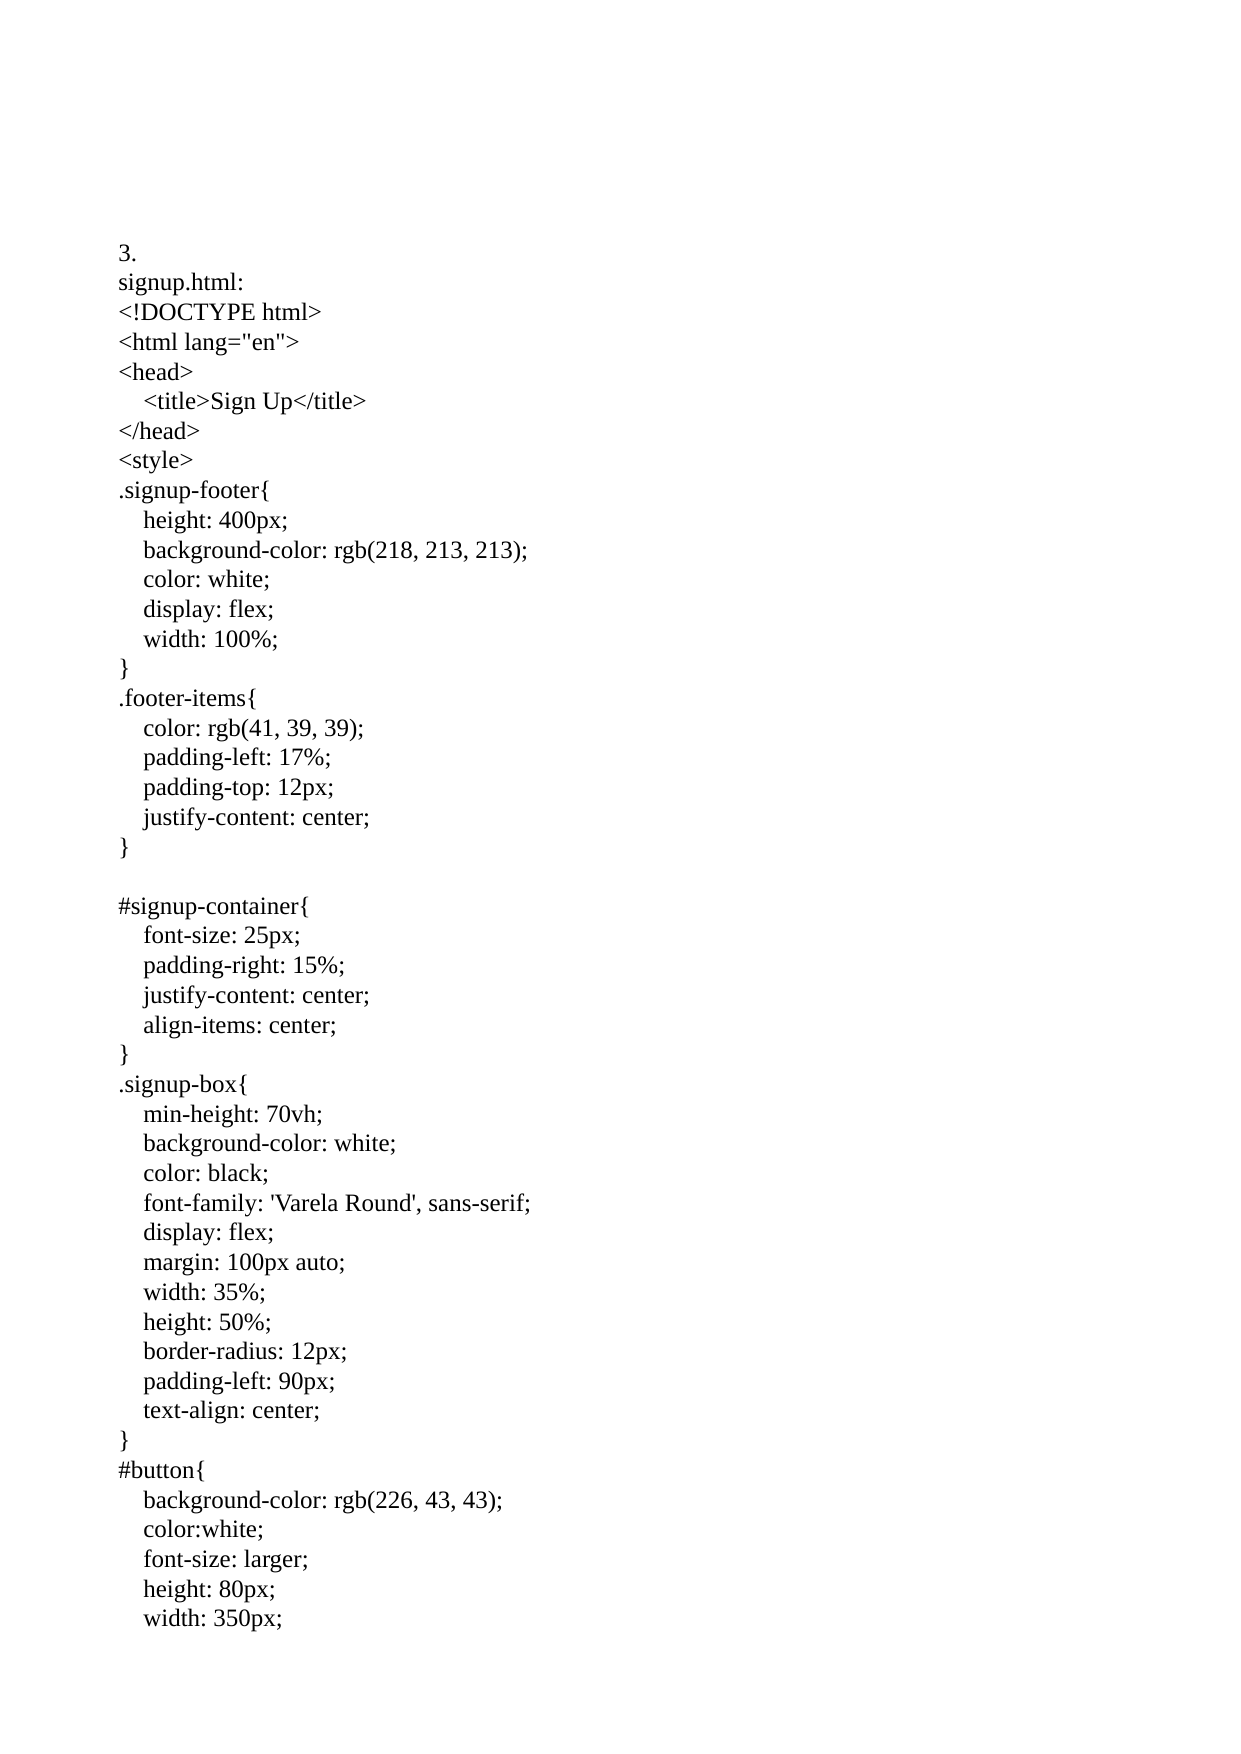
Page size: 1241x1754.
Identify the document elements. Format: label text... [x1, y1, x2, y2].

text font-size: larger; [118, 1543, 1122, 1573]
text padding-left: 90px; [118, 1365, 1122, 1395]
text .signup-footer{ [118, 474, 1122, 504]
text 3. [118, 237, 1122, 267]
text height: 50%; [118, 1306, 1122, 1335]
text padding-left: 17%; [118, 742, 1122, 771]
text padding-right: 15%; [118, 949, 1122, 979]
text color:white; [118, 1513, 1122, 1543]
text min-height: 70vh; [118, 1098, 1122, 1127]
text font-family: 'Varela Round', sans-serif; [118, 1187, 1122, 1217]
text background-color: white; [118, 1127, 1122, 1157]
text display: flex; [118, 593, 1122, 623]
text signup.html: [118, 267, 1122, 296]
text font-size: 25px; [118, 920, 1122, 949]
text height: 400px; [118, 504, 1122, 534]
text <!DOCTYPE html> [118, 296, 1122, 326]
text text-align: center; [118, 1395, 1122, 1424]
text width: 350px; [118, 1602, 1122, 1632]
text margin: 100px auto; [118, 1246, 1122, 1276]
text } [118, 1038, 1122, 1068]
text } [118, 652, 1122, 682]
text color: black; [118, 1157, 1122, 1187]
text .footer-items{ [118, 682, 1122, 712]
text align-items: center; [118, 1009, 1122, 1038]
text height: 80px; [118, 1573, 1122, 1602]
text border-radius: 12px; [118, 1335, 1122, 1365]
text </head> [118, 415, 1122, 445]
text justify-content: center; [118, 979, 1122, 1009]
text justify-content: center; [118, 801, 1122, 831]
text color: rgb(41, 39, 39); [118, 712, 1122, 742]
text <html lang="en"> [118, 326, 1122, 356]
text width: 100%; [118, 623, 1122, 652]
text <style> [118, 445, 1122, 474]
text background-color: rgb(218, 213, 213); [118, 534, 1122, 563]
text <title>Sign Up</title> [118, 385, 1122, 415]
text .signup-box{ [118, 1068, 1122, 1098]
text display: flex; [118, 1217, 1122, 1246]
text padding-top: 12px; [118, 771, 1122, 801]
text background-color: rgb(226, 43, 43); [118, 1484, 1122, 1513]
text } [118, 831, 1122, 860]
text <head> [118, 356, 1122, 385]
text #signup-container{ [118, 890, 1122, 920]
text color: white; [118, 563, 1122, 593]
text } [118, 1424, 1122, 1454]
text width: 35%; [118, 1276, 1122, 1306]
text #button{ [118, 1454, 1122, 1484]
